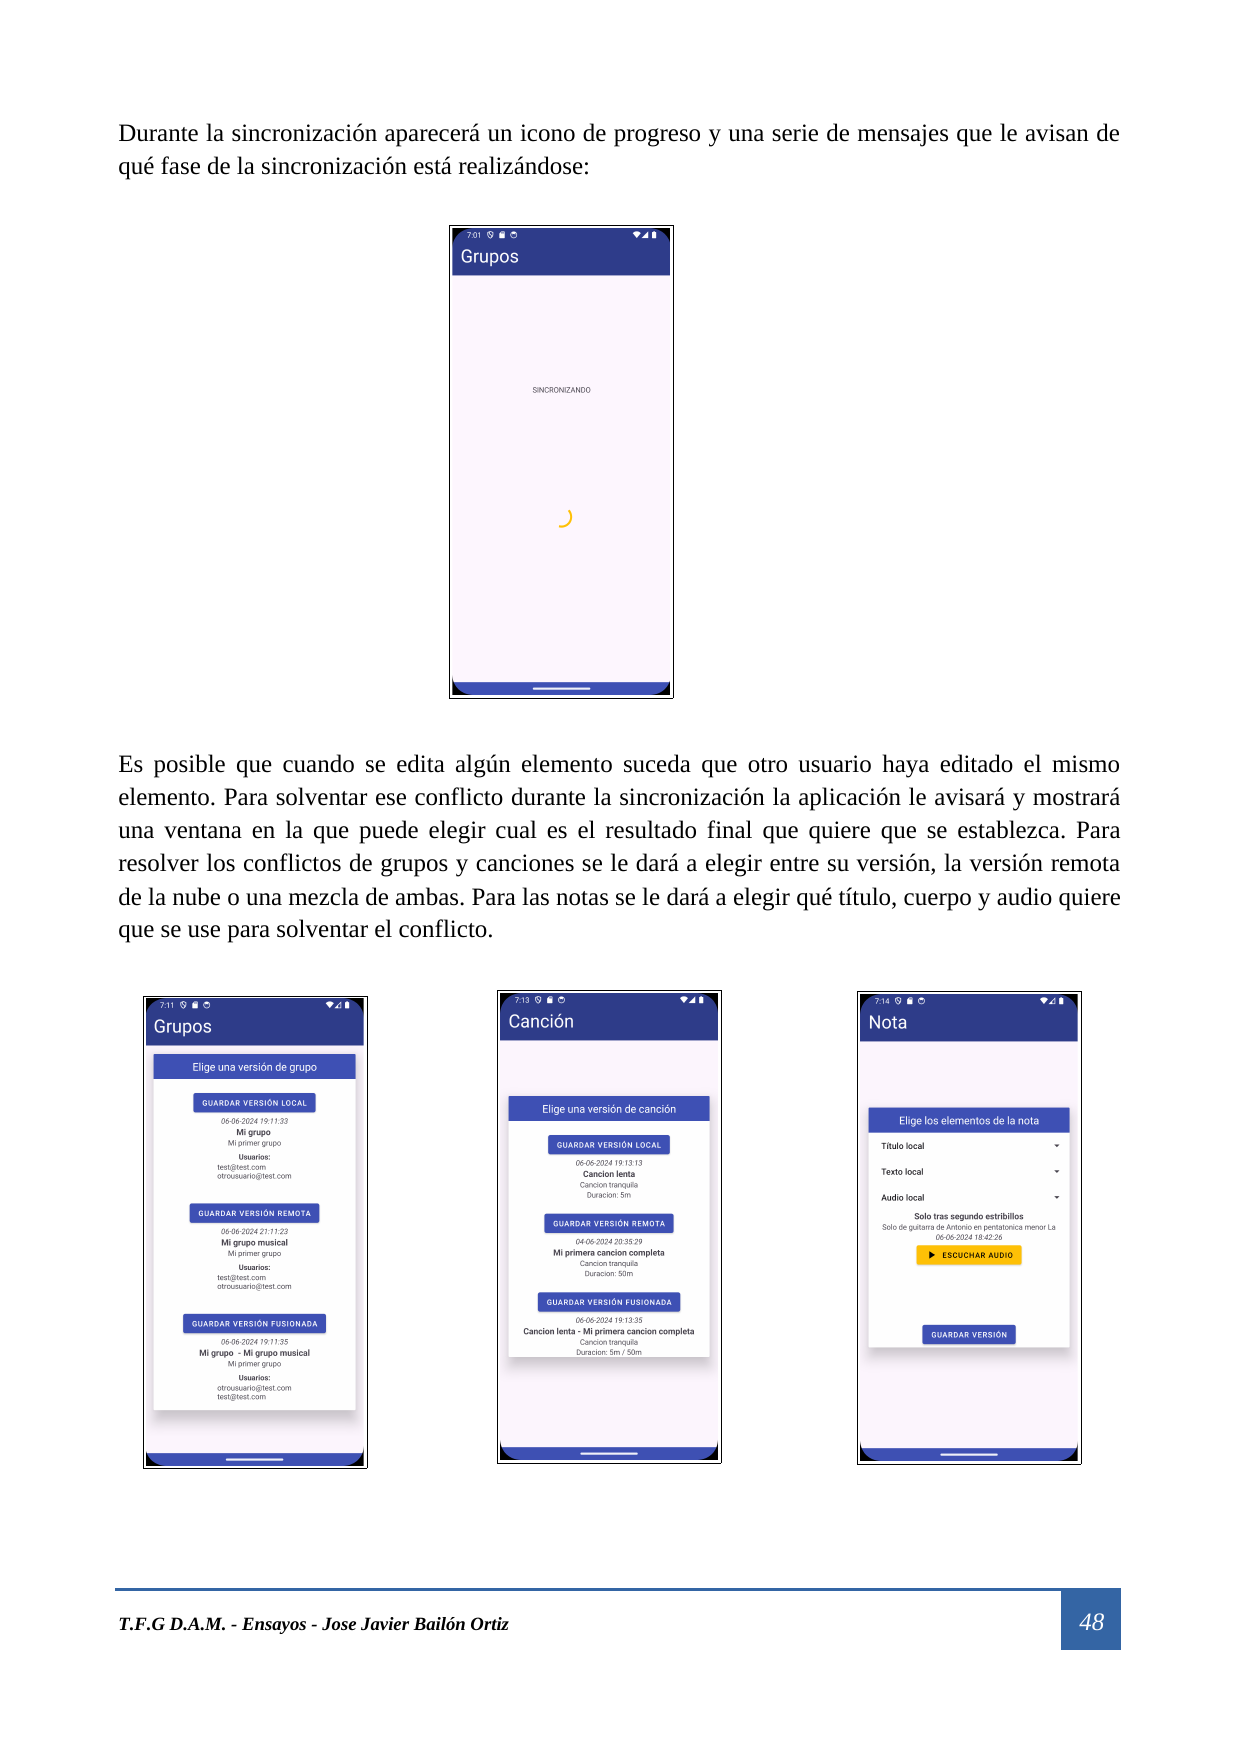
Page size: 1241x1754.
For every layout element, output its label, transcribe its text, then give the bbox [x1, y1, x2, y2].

text Durante la sincronización aparecerá un icono de progreso y una serie de mensajes que le avisan de qué fase de la sincronización está realizándose: [118, 118, 1122, 180]
text Es posible que cuando se edita algún elemento suceda que otro usuario haya editado el mismo elemento. Para solventar ese conflicto durante la sincronización la aplicación le avisará y mostrará una ventana en la que puede elegir cual es el resultado final que quiere que se establezca. Para resolver los conflictos de grupos y canciones se le dará a elegir entre su versión, la versión remota de la nube o una mezcla de ambas. Para las notas se le dará a elegir qué título, cuerpo y audio quiere que se use para solventar el conflicto. [118, 749, 1122, 943]
